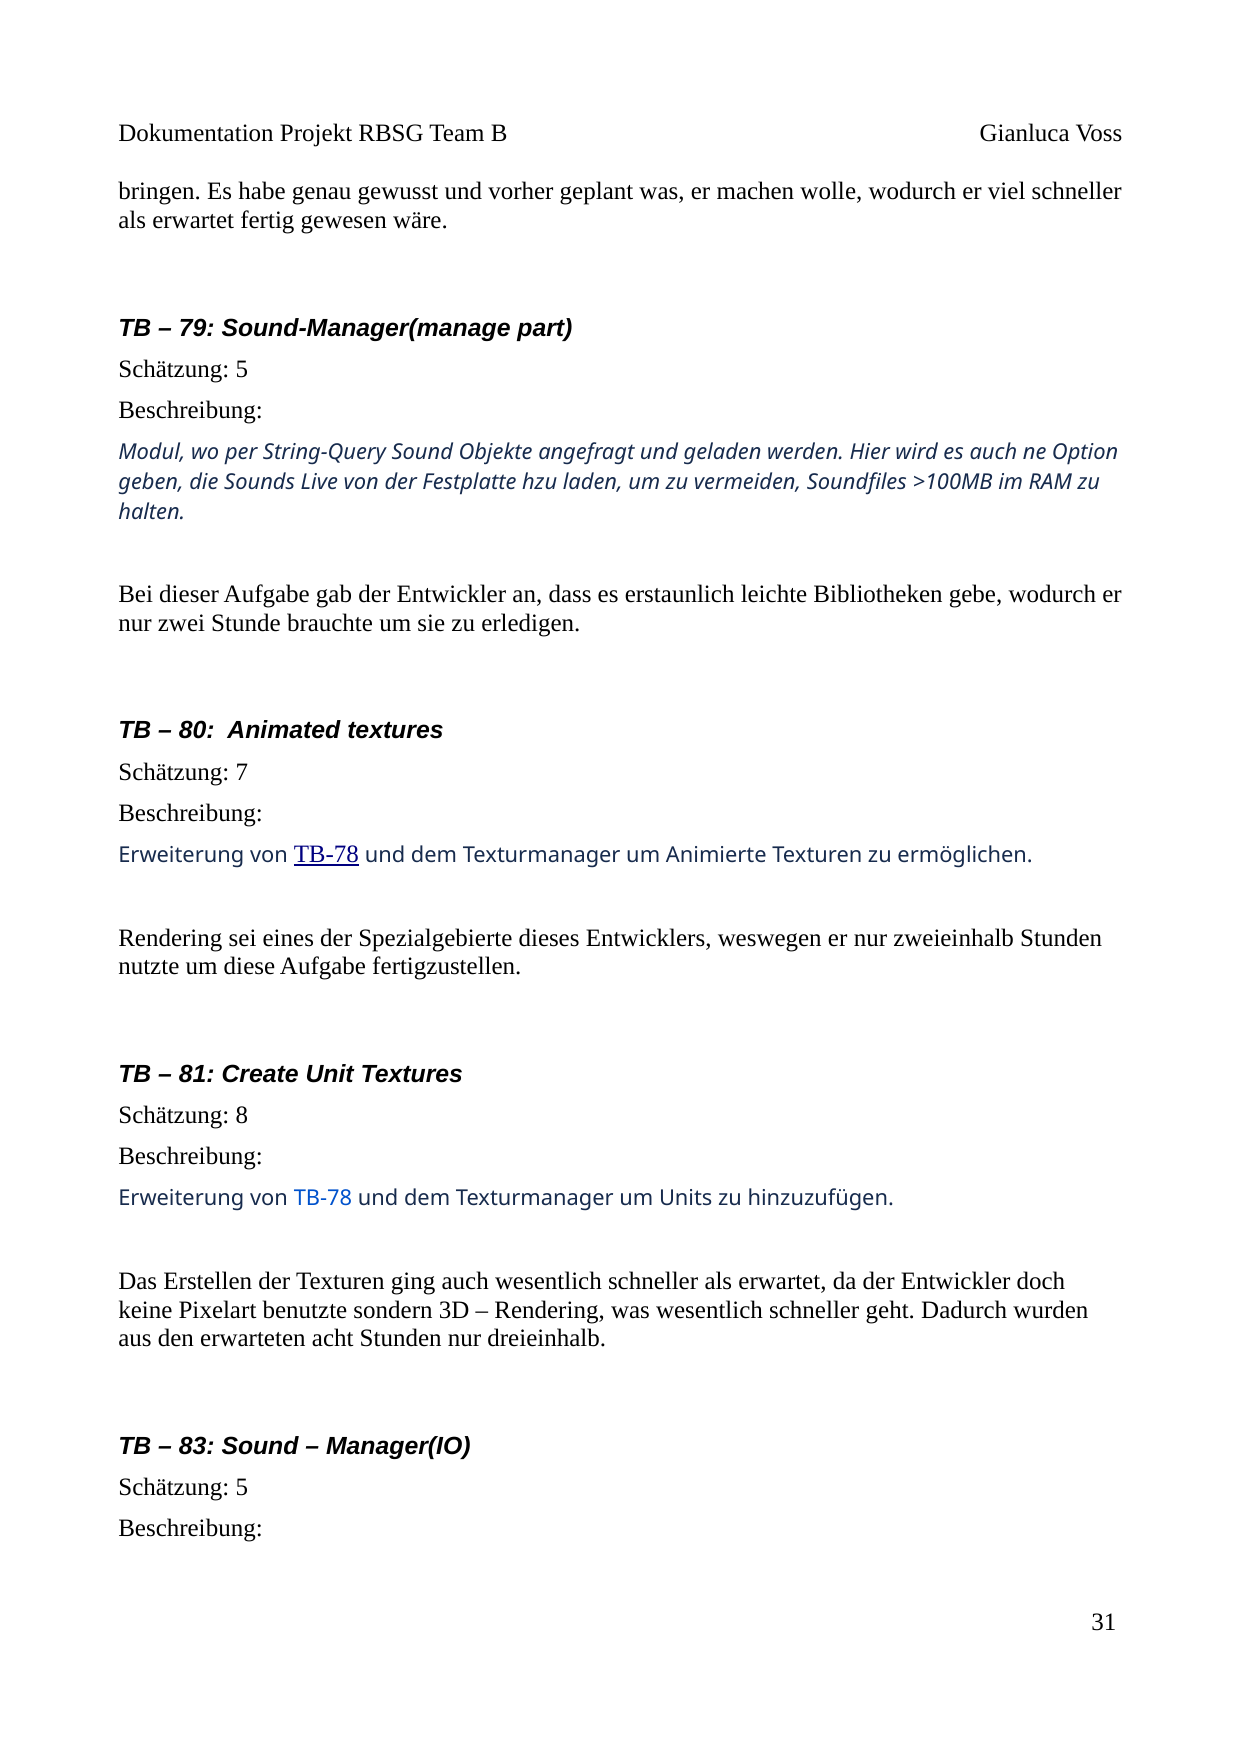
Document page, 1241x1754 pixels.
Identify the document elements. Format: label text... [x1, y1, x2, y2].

text Erweiterung von TB-78 und dem Texturmanager um Animierte Texturen zu ermöglichen. [118, 839, 1122, 869]
text Modul, wo per String-Query Sound Objekte angefragt und geladen werden. Hier wird es auch ne Option geben, die Sounds Live von der Festplatte hzu laden, um zu vermeiden, Soundfiles >100MB im RAM zu halten. [118, 436, 1122, 526]
text Beschreibung: [118, 798, 1122, 827]
text Beschreibung: [118, 1141, 1122, 1170]
text Erweiterung von TB-78 und dem Texturmanager um Units zu hinzuzufügen. [118, 1182, 1122, 1212]
text Schätzung: 8 [118, 1100, 1122, 1129]
text Schätzung: 7 [118, 757, 1122, 785]
text Beschreibung: [118, 395, 1122, 424]
subtitle TB – 83: Sound – Manager(IO) [118, 1431, 1122, 1459]
text Rendering sei eines der Spezialgebierte dieses Entwicklers, weswegen er nur zweieinhalb Stunden nutzte um diese Aufgabe fertigzustellen. [118, 923, 1122, 980]
subtitle TB – 80: Animated textures [118, 716, 1122, 744]
text Schätzung: 5 [118, 354, 1122, 382]
text Schätzung: 5 [118, 1472, 1122, 1501]
text Das Erstellen der Texturen ging auch wesentlich schneller als erwartet, da der Entwickler doch keine Pixelart benutzte sondern 3D – Rendering, was wesentlich schneller geht. Dadurch wurden aus den erwarteten acht Stunden nur dreieinhalb. [118, 1266, 1122, 1352]
subtitle TB – 81: Create Unit Textures [118, 1059, 1122, 1087]
text bringen. Es habe genau gewusst und vorher geplant was, er machen wolle, wodurch er viel schneller als erwartet fertig gewesen wäre. [118, 176, 1122, 234]
subtitle TB – 79: Sound-Manager(manage part) [118, 313, 1122, 341]
text Bei dieser Aufgabe gab der Entwickler an, dass es erstaunlich leichte Bibliotheken gebe, wodurch er nur zwei Stunde brauchte um sie zu erledigen. [118, 579, 1122, 637]
text Beschreibung: [118, 1513, 1122, 1542]
